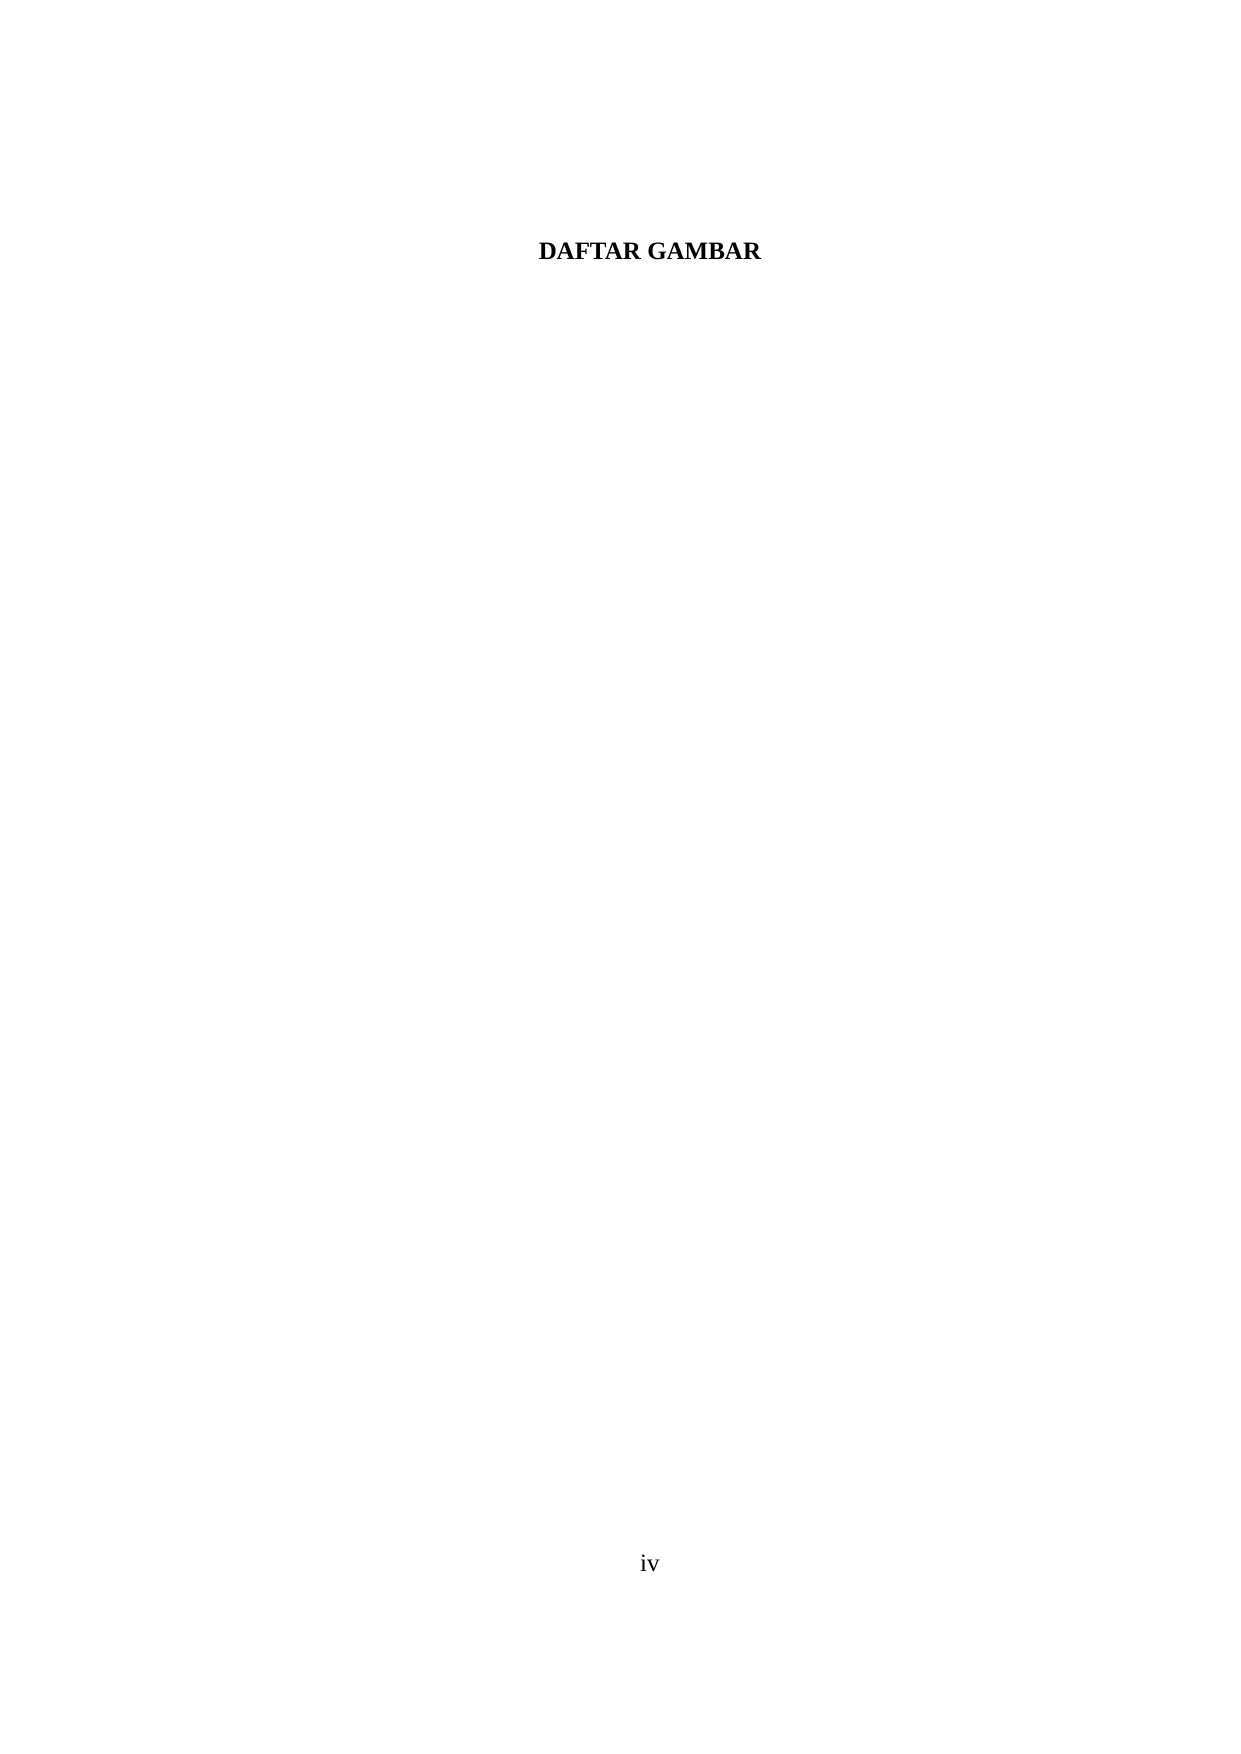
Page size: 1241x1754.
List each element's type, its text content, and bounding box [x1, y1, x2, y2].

subtitle DAFTAR GAMBAR [236, 236, 1063, 265]
